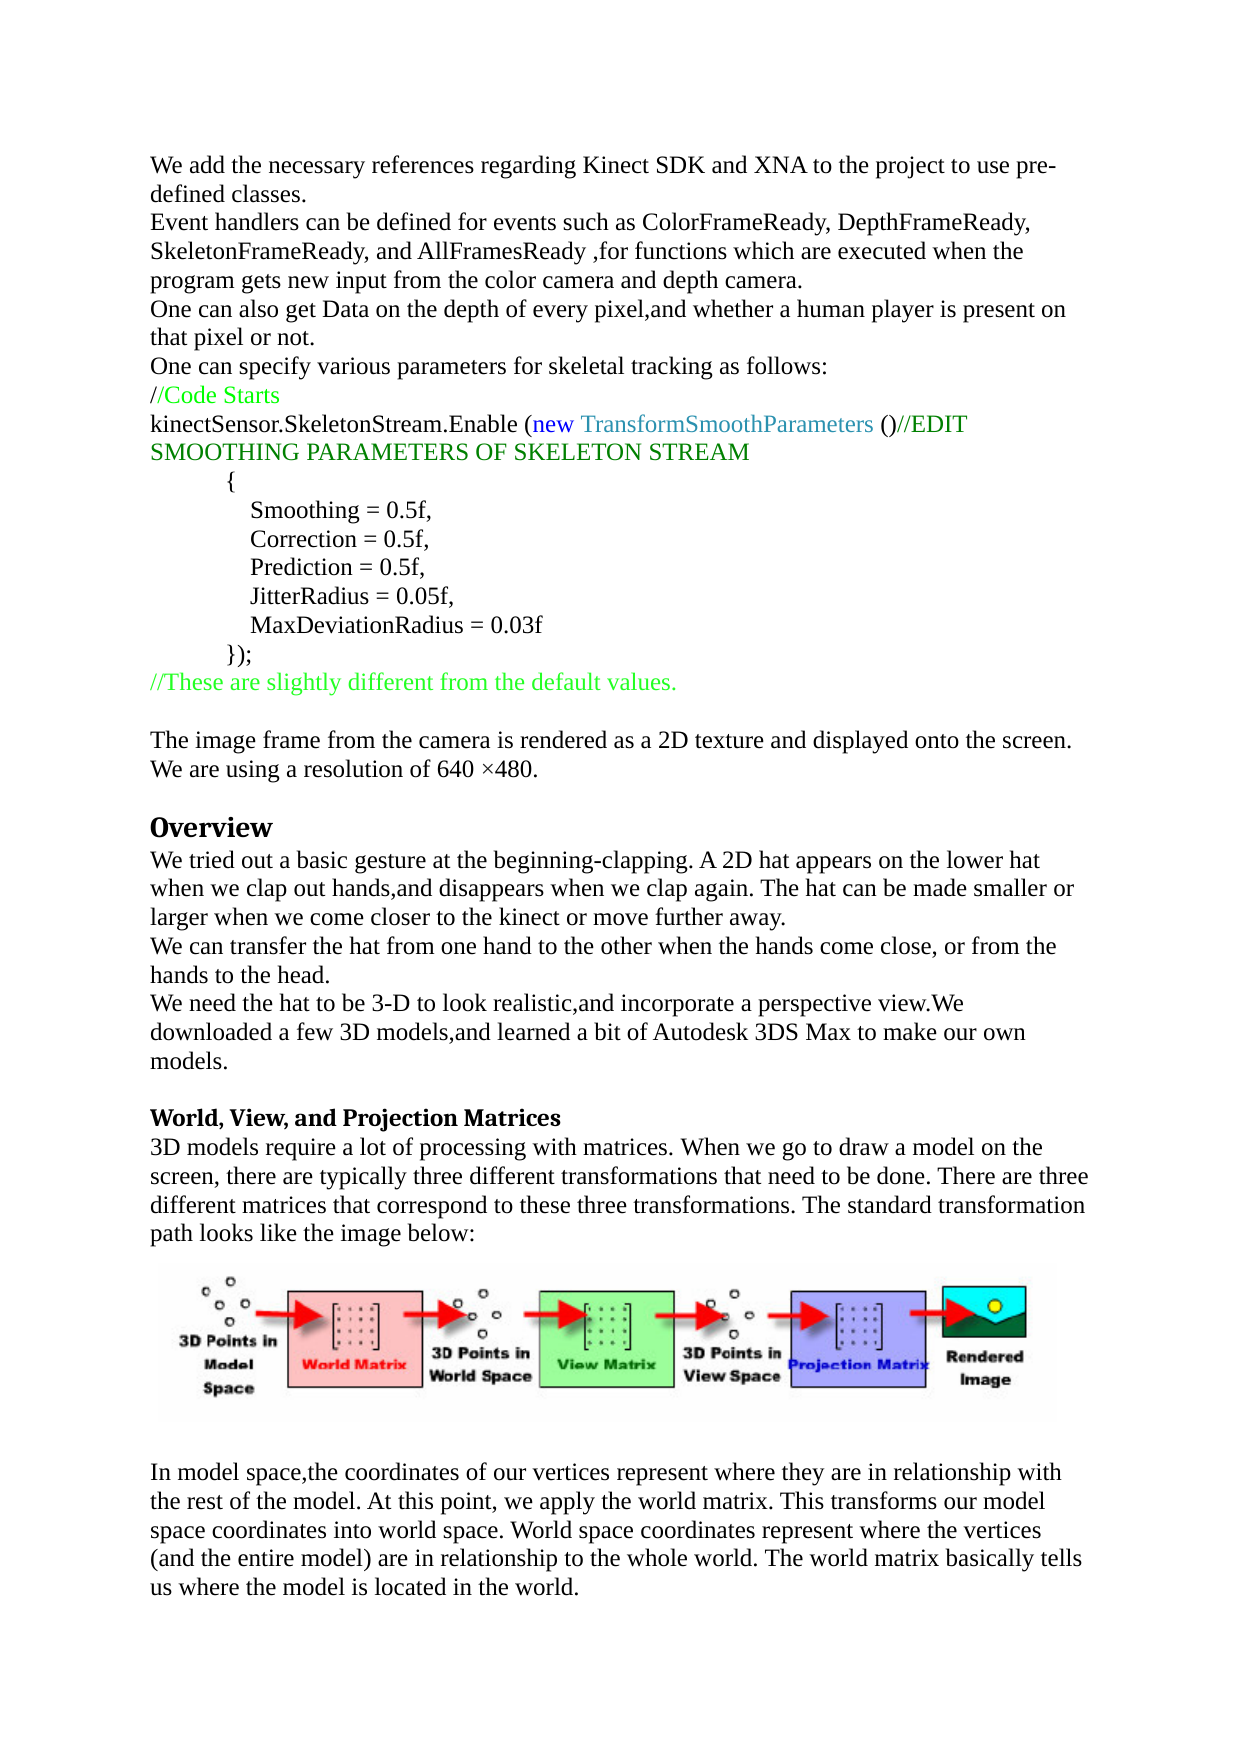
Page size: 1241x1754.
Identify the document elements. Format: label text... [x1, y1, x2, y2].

text Prediction = 0.5f, [150, 552, 1090, 581]
text Smoothing = 0.5f, [150, 495, 1090, 524]
text We are using a resolution of 640 ×480. [150, 754, 1090, 782]
text We tried out a basic gesture at the beginning-clapping. A 2D hat appears on the lower hat when we clap out hands,and disappears when we clap again. The hat can be made smaller or larger when we come closer to the kinect or move further away. [150, 845, 1090, 931]
text MaxDeviationRadius = 0.03f [150, 610, 1090, 639]
text World, View, and Projection Matrices [150, 1103, 1090, 1132]
text kinectSensor.SkeletonStream.Enable (new TransformSmoothParameters ()//EDIT SMOOTHING PARAMETERS OF SKELETON STREAM [150, 409, 1090, 466]
text }); [150, 639, 1090, 667]
text Event handlers can be defined for events such as ColorFrameReady, DepthFrameReady, SkeletonFrameReady, and AllFramesReady ,for functions which are executed when the program gets new input from the color camera and depth camera. [150, 207, 1090, 294]
text JitterRadius = 0.05f, [150, 581, 1090, 610]
text 3D models require a lot of processing with matrices. When we go to draw a model on the screen, there are typically three different transformations that need to be done. There are three different matrices that correspond to these three transformations. The standard transformation path looks like the image below: [150, 1132, 1090, 1247]
text We add the necessary references regarding Kinect SDK and XNA to the project to use pre-defined classes. [150, 150, 1090, 207]
text The image frame from the camera is rendered as a 2D texture and displayed onto the screen. [150, 725, 1090, 754]
text Overview [150, 811, 1090, 845]
text One can also get Data on the depth of every pixel,and whether a human player is present on that pixel or not. [150, 294, 1090, 351]
text { [150, 466, 1090, 495]
text We need the hat to be 3-D to look realistic,and incorporate a perspective view.We downloaded a few 3D models,and learned a bit of Autodesk 3DS Max to make our own models. [150, 988, 1090, 1075]
text //These are slightly different from the default values. [150, 667, 1090, 696]
text Correction = 0.5f, [150, 524, 1090, 552]
text One can specify various parameters for skeletal tracking as follows: [150, 351, 1090, 380]
text //Code Starts [150, 380, 1090, 409]
picture [150, 1247, 1058, 1429]
text We can transfer the hat from one hand to the other when the hands come close, or from the hands to the head. [150, 931, 1090, 988]
text In model space,the coordinates of our vertices represent where they are in relationship with the rest of the model. At this point, we apply the world matrix. This transforms our model space coordinates into world space. World space coordinates represent where the vertices (and the entire model) are in relationship to the whole world. The world matrix basically tells us where the model is located in the world. [150, 1457, 1090, 1601]
